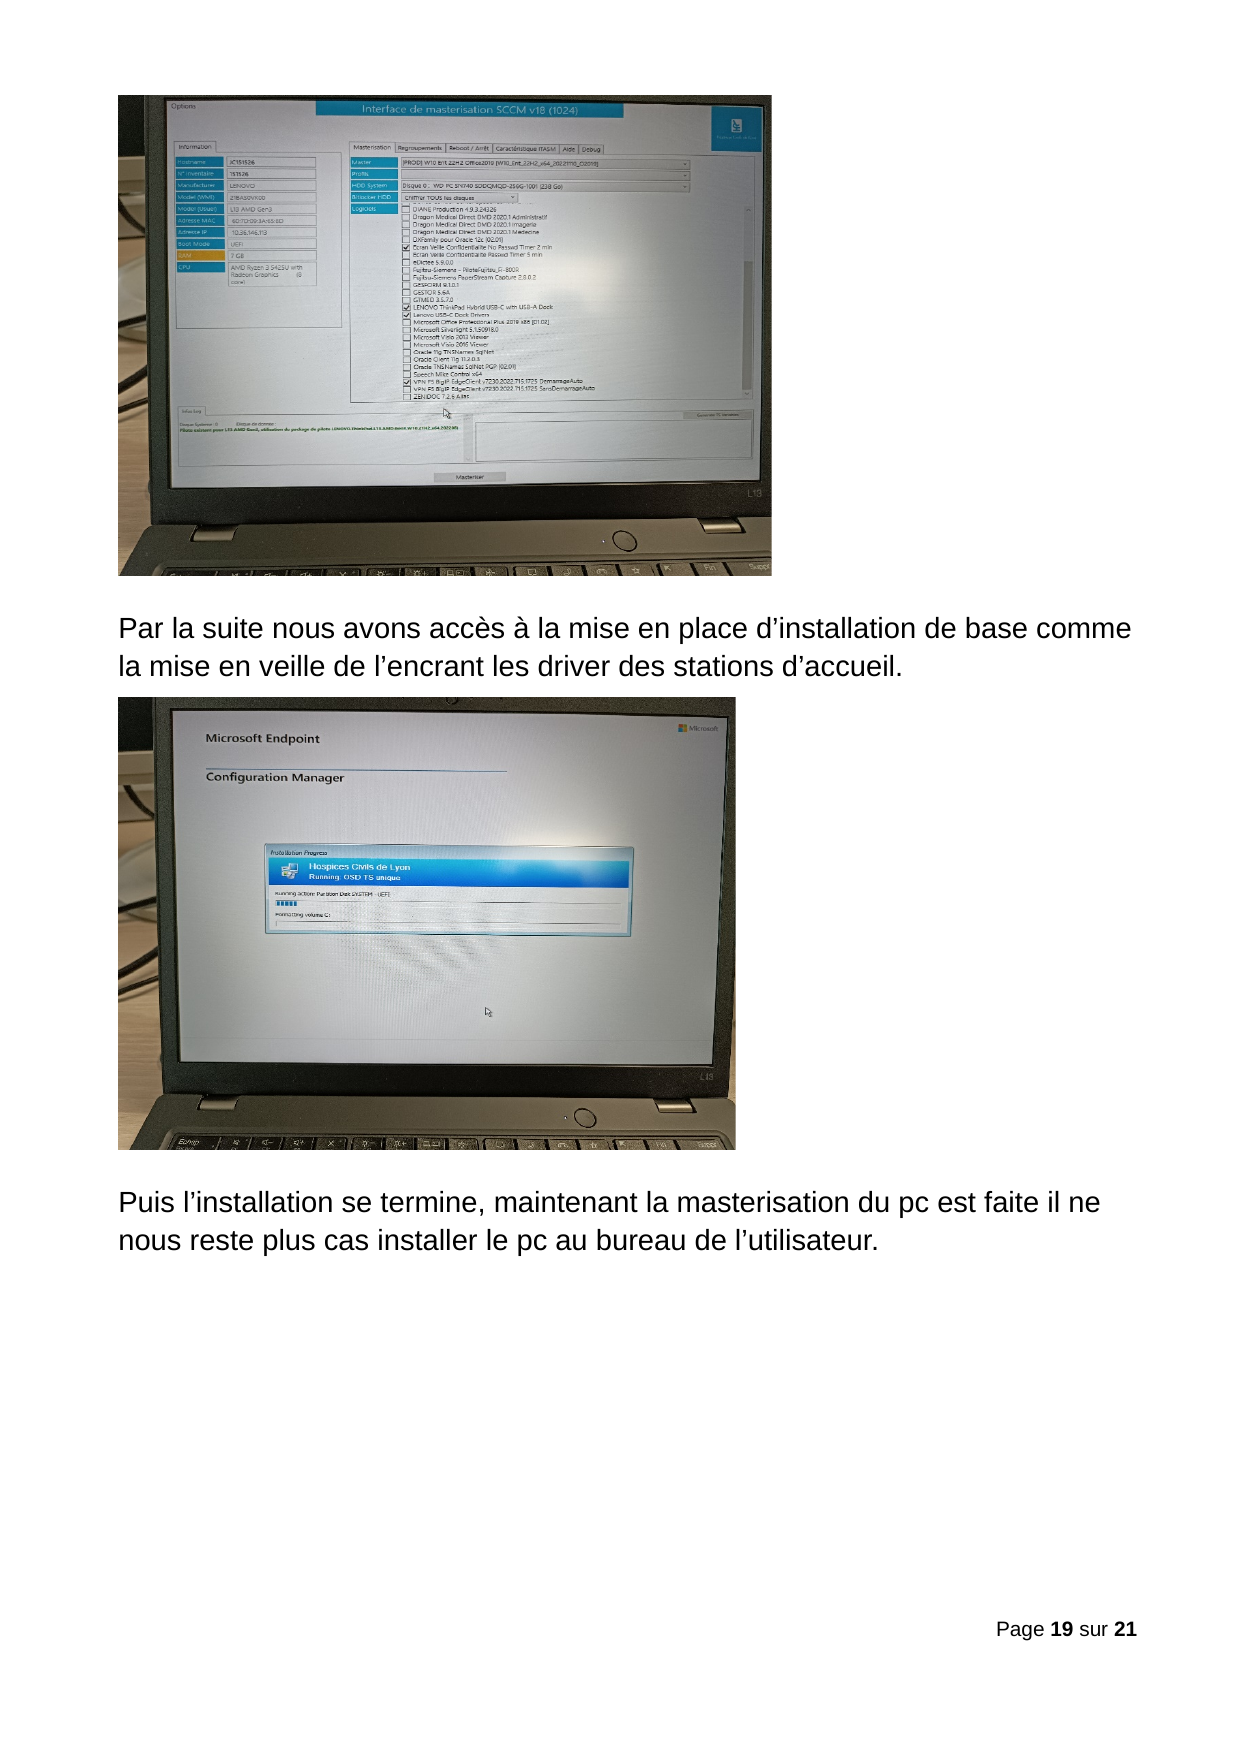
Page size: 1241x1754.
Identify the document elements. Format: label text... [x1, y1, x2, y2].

text Par la suite nous avons accès à la mise en place d’installation de base comme la mise en veille de l’encrant les driver des stations d’accueil. [118, 611, 1137, 1150]
text Puis l’installation se termine, maintenant la masterisation du pc est faite il ne nous reste plus cas installer le pc au bureau de l’utilisateur. [118, 1185, 1137, 1257]
